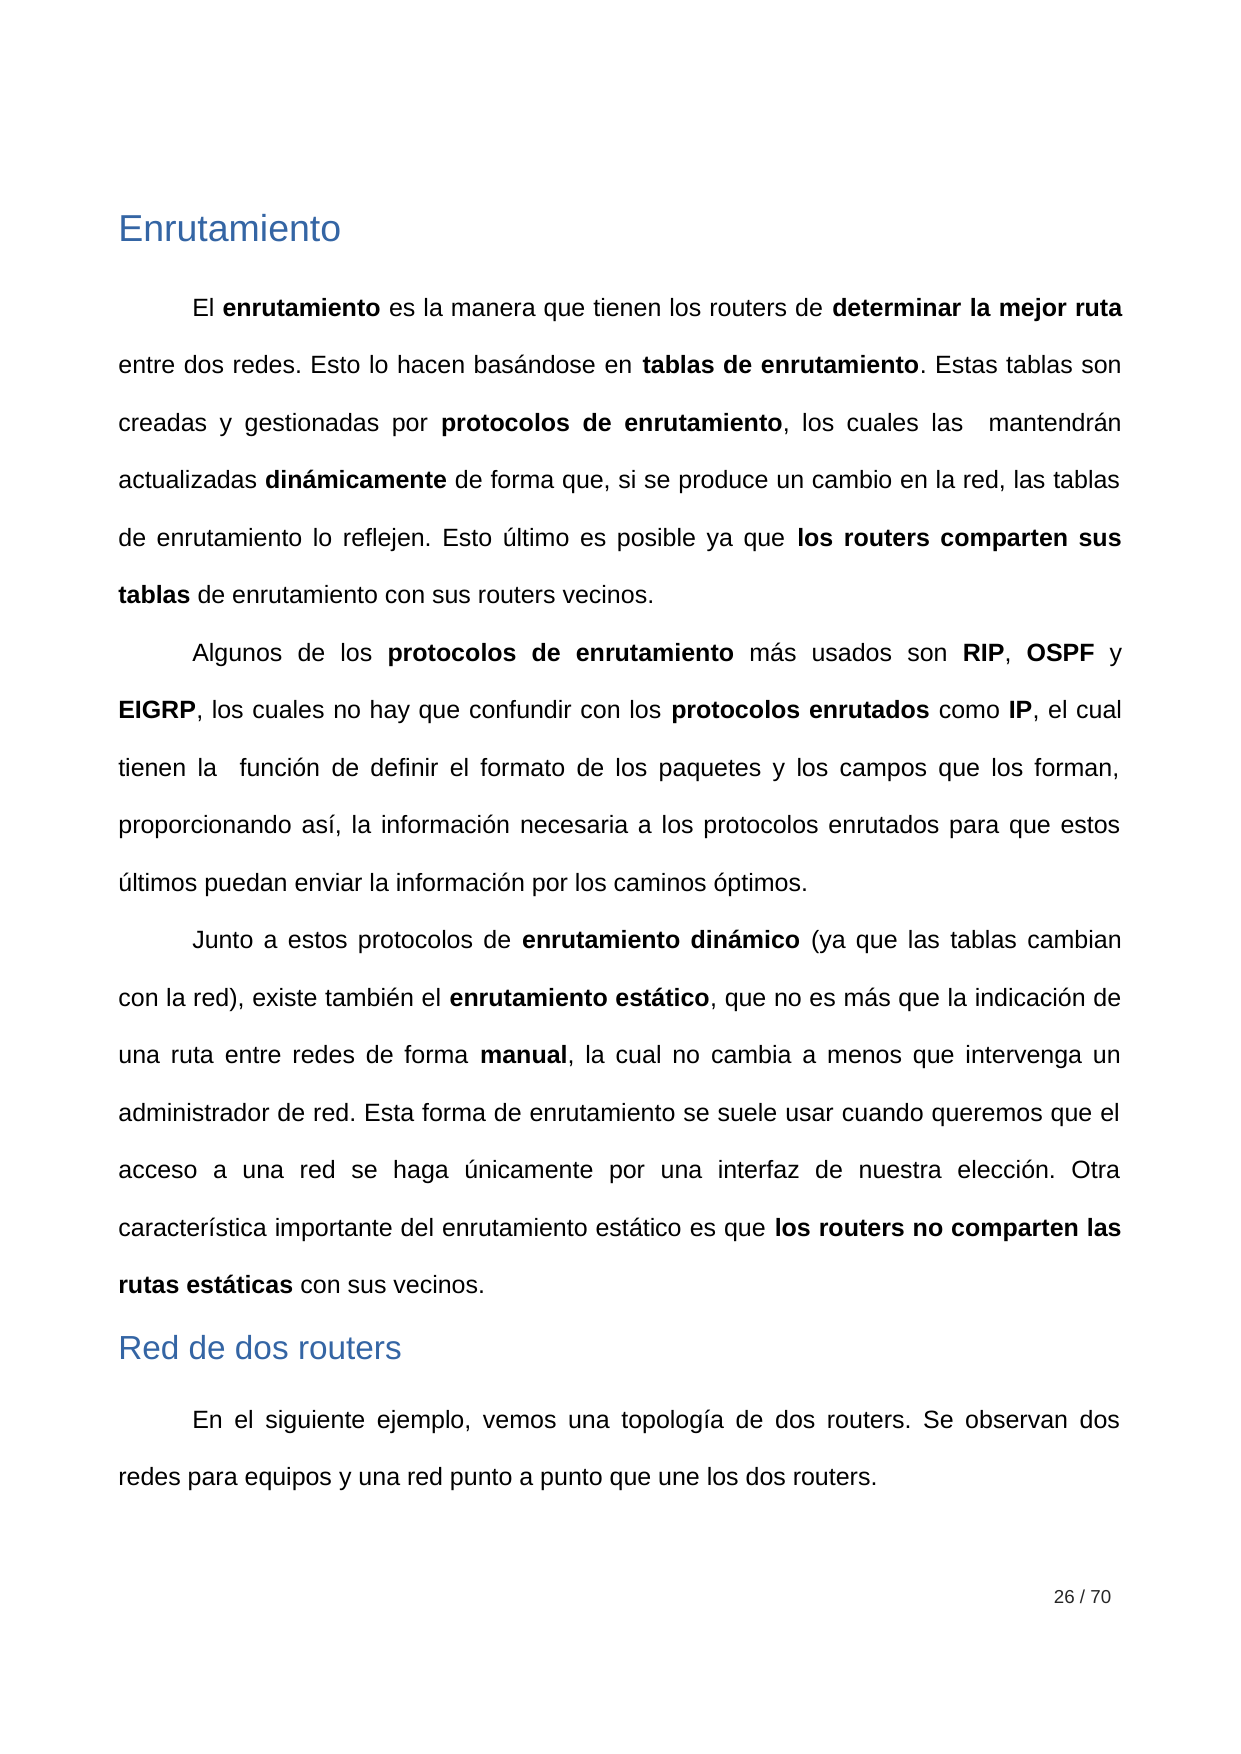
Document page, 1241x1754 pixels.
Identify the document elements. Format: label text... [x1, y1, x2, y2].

text Algunos de los protocolos de enrutamiento más usados son RIP, OSPF y EIGRP, los cuales no hay que confundir con los protocolos enrutados como IP, el cual tienen la función de definir el formato de los paquetes y los campos que los forman, proporcionando así, la información necesaria a los protocolos enrutados para que estos últimos puedan enviar la información por los caminos óptimos. [118, 638, 1122, 897]
text Junto a estos protocolos de enrutamiento dinámico (ya que las tablas cambian con la red), existe también el enrutamiento estático, que no es más que la indicación de una ruta entre redes de forma manual, la cual no cambia a menos que intervenga un administrador de red. Esta forma de enrutamiento se suele usar cuando queremos que el acceso a una red se haga únicamente por una interfaz de nuestra elección. Otra característica importante del enrutamiento estático es que los routers no comparten las rutas estáticas con sus vecinos. [118, 925, 1122, 1299]
text En el siguiente ejemplo, vemos una topología de dos routers. Se observan dos redes para equipos y una red punto a punto que une los dos routers. [118, 1405, 1122, 1491]
text El enrutamiento es la manera que tienen los routers de determinar la mejor ruta entre dos redes. Esto lo hacen basándose en tablas de enrutamiento. Estas tablas son creadas y gestionadas por protocolos de enrutamiento, los cuales las mantendrán actualizadas dinámicamente de forma que, si se produce un cambio en la red, las tablas de enrutamiento lo reflejen. Esto último es posible ya que los routers comparten sus tablas de enrutamiento con sus routers vecinos. [118, 293, 1122, 609]
text Enrutamiento [118, 207, 1122, 250]
text Red de dos routers [118, 1328, 1122, 1366]
